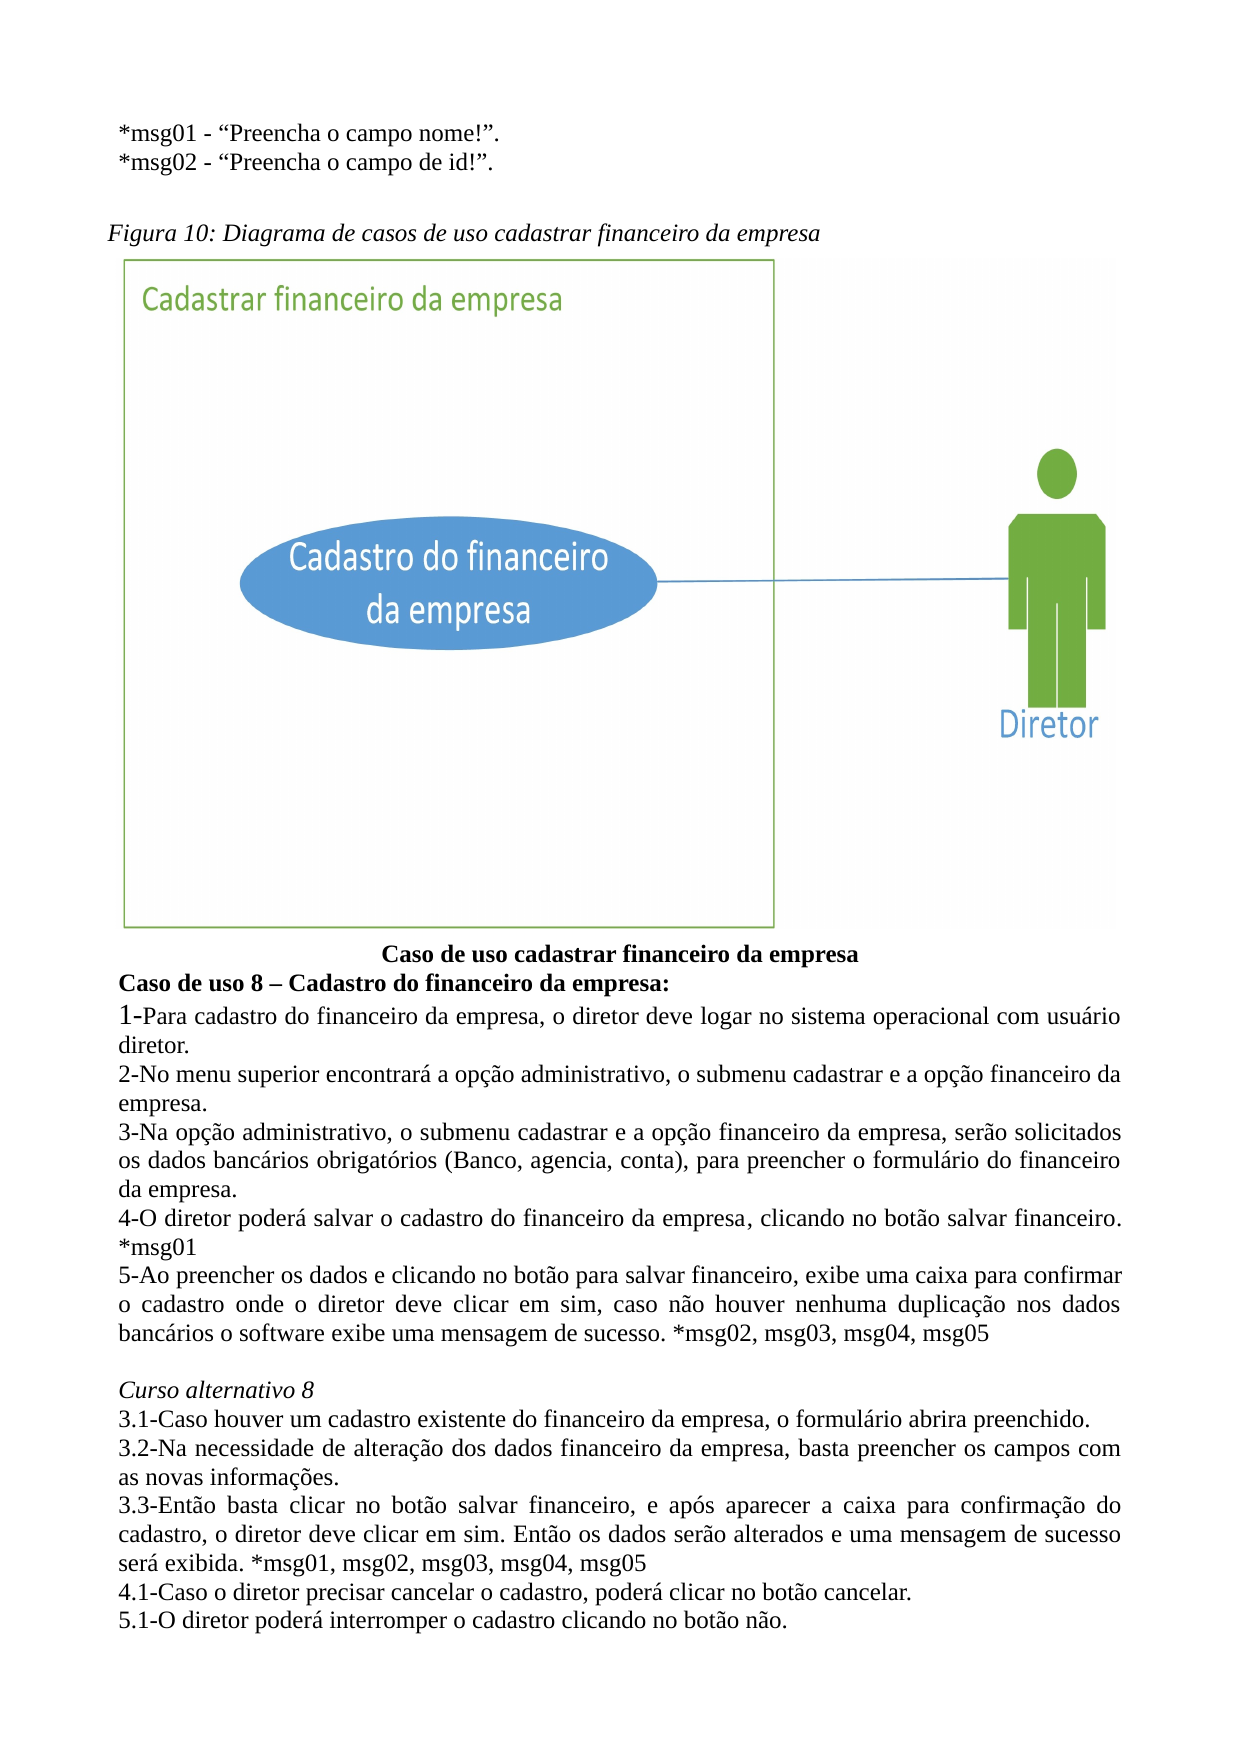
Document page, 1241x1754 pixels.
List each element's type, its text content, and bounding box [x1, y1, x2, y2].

text 2-No menu superior encontrará a opção administrativo, o submenu cadastrar e a opção financeiro da empresa. [118, 1059, 1122, 1117]
subtitle Curso alternativo 8 [118, 1376, 1122, 1404]
text 3.1-Caso houver um cadastro existente do financeiro da empresa, o formulário abrira preenchido. [118, 1404, 1122, 1433]
text 3-Na opção administrativo, o submenu cadastrar e a opção financeiro da empresa, serão solicitados os dados bancários obrigatórios (Banco, agencia, conta), para preencher o formulário do financeiro da empresa. [118, 1117, 1122, 1203]
text 3.3-Então basta clicar no botão salvar financeiro, e após aparecer a caixa para confirmação do cadastro, o diretor deve clicar em sim. Então os dados serão alterados e uma mensagem de sucesso será exibida. *msg01, msg02, msg03, msg04, msg05 [118, 1491, 1122, 1577]
text Caso de uso cadastrar financeiro da empresa [107, 246, 1123, 968]
text 4.1-Caso o diretor precisar cancelar o cadastro, poderá clicar no botão cancelar. [118, 1577, 1122, 1606]
text 3.2-Na necessidade de alteração dos dados financeiro da empresa, basta preencher os campos com as novas informações. [118, 1433, 1122, 1491]
picture [115, 258, 1116, 929]
text [107, 204, 1123, 218]
text 5.1-O diretor poderá interromper o cadastro clicando no botão não. [118, 1606, 1122, 1634]
text 4-O diretor poderá salvar o cadastro do financeiro da empresa, clicando no botão salvar financeiro. *msg01 [118, 1203, 1122, 1261]
text 5-Ao preencher os dados e clicando no botão para salvar financeiro, exibe uma caixa para confirmar o cadastro onde o diretor deve clicar em sim, caso não houver nenhuma duplicação nos dados bancários o software exibe uma mensagem de sucesso. *msg02, msg03, msg04, msg05 [118, 1261, 1122, 1347]
text Caso de uso 8 – Cadastro do financeiro da empresa: [118, 968, 1122, 997]
text 1-Para cadastro do financeiro da empresa, o diretor deve logar no sistema operacional com usuário diretor. [118, 997, 1122, 1059]
text *msg02 - “Preencha o campo de id!”. [118, 147, 1122, 176]
text *msg01 - “Preencha o campo nome!”. [118, 118, 1122, 147]
text Figura 10: Diagrama de casos de uso cadastrar financeiro da empresa [107, 218, 1123, 246]
